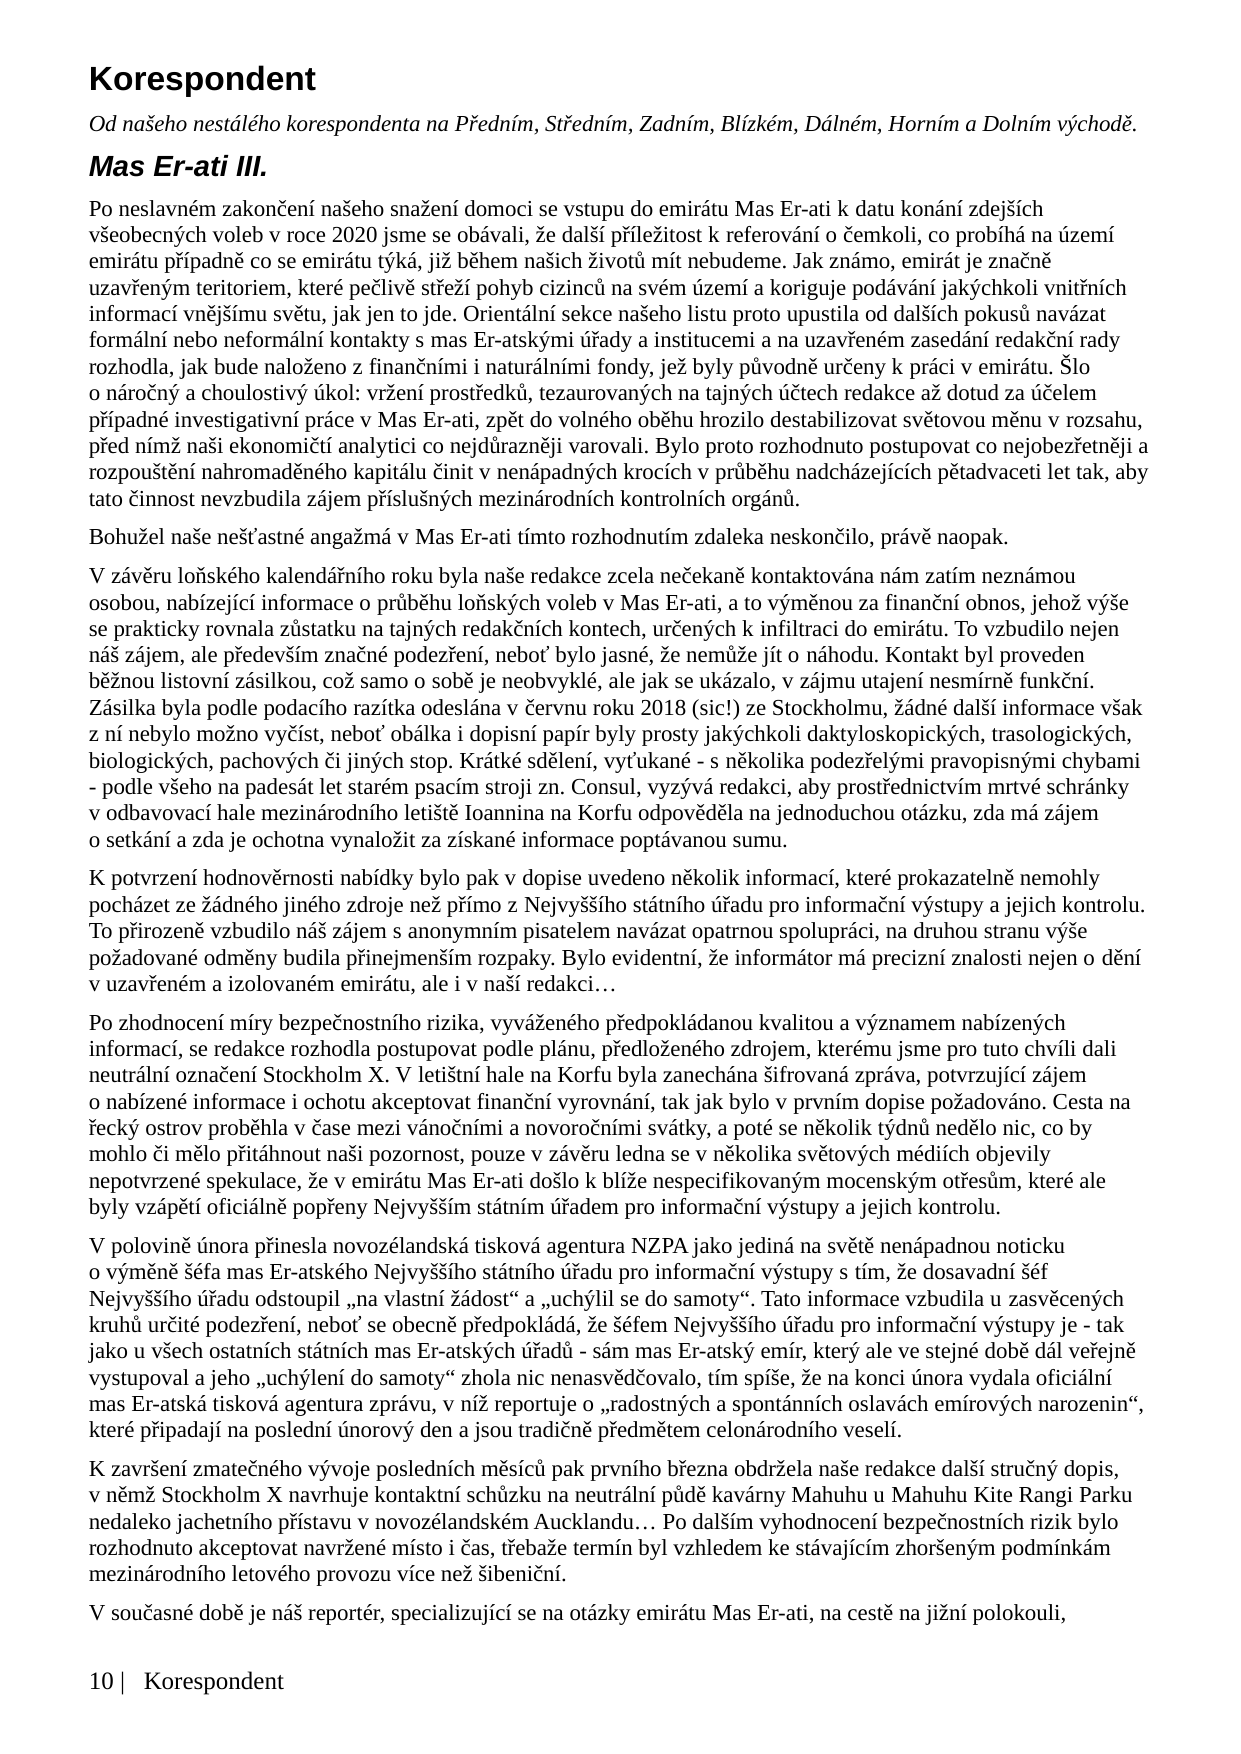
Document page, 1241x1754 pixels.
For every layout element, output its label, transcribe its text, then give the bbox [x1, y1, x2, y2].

text V závěru loňského kalendářního roku byla naše redakce zcela nečekaně kontaktována nám zatím neznámou osobou, nabízející informace o průběhu loňských voleb v Mas Er-ati, a to výměnou za finanční obnos, jehož výše se prakticky rovnala zůstatku na tajných redakčních kontech, určených k infiltraci do emirátu. To vzbudilo nejen náš zájem, ale především značné podezření, neboť bylo jasné, že nemůže jít o náhodu. Kontakt byl proveden běžnou listovní zásilkou, což samo o sobě je neobvyklé, ale jak se ukázalo, v zájmu utajení nesmírně funkční. Zásilka byla podle podacího razítka odeslána v červnu roku 2018 (sic!) ze Stockholmu, žádné další informace však z ní nebylo možno vyčíst, neboť obálka i dopisní papír byly prosty jakýchkoli daktyloskopických, trasologických, biologických, pachových či jiných stop. Krátké sdělení, vyťukané - s několika podezřelými pravopisnými chybami - podle všeho na padesát let starém psacím stroji zn. Consul, vyzývá redakci, aby prostřednictvím mrtvé schránky v odbavovací hale mezinárodního letiště Ioannina na Korfu odpověděla na jednoduchou otázku, zda má zájem o setkání a zda je ochotna vynaložit za získané informace poptávanou sumu. [88, 562, 1152, 852]
text Bohužel naše nešťastné angažmá v Mas Er-ati tímto rozhodnutím zdaleka neskončilo, právě naopak. [88, 523, 1152, 550]
text K potvrzení hodnověrnosti nabídky bylo pak v dopise uvedeno několik informací, které prokazatelně nemohly pocházet ze žádného jiného zdroje než přímo z Nejvyššího státního úřadu pro informační výstupy a jejich kontrolu. To přirozeně vzbudilo náš zájem s anonymním pisatelem navázat opatrnou spolupráci, na druhou stranu výše požadované odměny budila přinejmenším rozpaky. Bylo evidentní, že informátor má precizní znalosti nejen o dění v uzavřeném a izolovaném emirátu, ale i v naší redakci… [88, 864, 1152, 996]
text K završení zmatečného vývoje posledních měsíců pak prvního března obdržela naše redakce další stručný dopis, v němž Stockholm X navrhuje kontaktní schůzku na neutrální půdě kavárny Mahuhu u Mahuhu Kite Rangi Parku nedaleko jachetního přístavu v novozélandském Aucklandu… Po dalším vyhodnocení bezpečnostních rizik bylo rozhodnuto akceptovat navržené místo i čas, třebaže termín byl vzhledem ke stávajícím zhoršeným podmínkám mezinárodního letového provozu více než šibeniční. [88, 1455, 1152, 1587]
subtitle Mas Er-ati III. [88, 149, 1152, 182]
subtitle Korespondent [88, 59, 1152, 98]
text V polovině února přinesla novozélandská tisková agentura NZPA jako jediná na světě nenápadnou noticku o výměně šéfa mas Er-atského Nejvyššího státního úřadu pro informační výstupy s tím, že dosavadní šéf Nejvyššího úřadu odstoupil „na vlastní žádost“ a „uchýlil se do samoty“. Tato informace vzbudila u zasvěcených kruhů určité podezření, neboť se obecně předpokládá, že šéfem Nejvyššího úřadu pro informační výstupy je - tak jako u všech ostatních státních mas Er-atských úřadů - sám mas Er-atský emír, který ale ve stejné době dál veřejně vystupoval a jeho „uchýlení do samoty“ zhola nic nenasvědčovalo, tím spíše, že na konci února vydala oficiální mas Er-atská tisková agentura zprávu, v níž reportuje o „radostných a spontánních oslavách emírových narozenin“, které připadají na poslední únorový den a jsou tradičně předmětem celonárodního veselí. [88, 1232, 1152, 1443]
text Po zhodnocení míry bezpečnostního rizika, vyváženého předpokládanou kvalitou a významem nabízených informací, se redakce rozhodla postupovat podle plánu, předloženého zdrojem, kterému jsme pro tuto chvíli dali neutrální označení Stockholm X. V letištní hale na Korfu byla zanechána šifrovaná zpráva, potvrzující zájem o nabízené informace i ochotu akceptovat finanční vyrovnání, tak jak bylo v prvním dopise požadováno. Cesta na řecký ostrov proběhla v čase mezi vánočními a novoročními svátky, a poté se několik týdnů nedělo nic, co by mohlo či mělo přitáhnout naši pozornost, pouze v závěru ledna se v několika světových médiích objevily nepotvrzené spekulace, že v emirátu Mas Er-ati došlo k blíže nespecifikovaným mocenským otřesům, které ale byly vzápětí oficiálně popřeny Nejvyšším státním úřadem pro informační výstupy a jejich kontrolu. [88, 1009, 1152, 1219]
text Od našeho nestálého korespondenta na Předním, Středním, Zadním, Blízkém, Dálném, Horním a Dolním východě. [88, 110, 1152, 136]
text V současné době je náš reportér, specializující se na otázky emirátu Mas Er-ati, na cestě na jižní polokouli, [88, 1599, 1152, 1626]
text Po neslavném zakončení našeho snažení domoci se vstupu do emirátu Mas Er-ati k datu konání zdejších všeobecných voleb v roce 2020 jsme se obávali, že další příležitost k referování o čemkoli, co probíhá na území emirátu případně co se emirátu týká, již během našich životů mít nebudeme. Jak známo, emirát je značně uzavřeným teritoriem, které pečlivě střeží pohyb cizinců na svém území a koriguje podávání jakýchkoli vnitřních informací vnějšímu světu, jak jen to jde. Orientální sekce našeho listu proto upustila od dalších pokusů navázat formální nebo neformální kontakty s mas Er-atskými úřady a institucemi a na uzavřeném zasedání redakční rady rozhodla, jak bude naloženo z finančními i naturálními fondy, jež byly původně určeny k práci v emirátu. Šlo o náročný a choulostivý úkol: vržení prostředků, tezaurovaných na tajných účtech redakce až dotud za účelem případné investigativní práce v Mas Er-ati, zpět do volného oběhu hrozilo destabilizovat světovou měnu v rozsahu, před nímž naši ekonomičtí analytici co nejdůrazněji varovali. Bylo proto rozhodnuto postupovat co nejobezřetněji a rozpouštění nahromaděného kapitálu činit v nenápadných krocích v průběhu nadcházejících pětadvaceti let tak, aby tato činnost nevzbudila zájem příslušných mezinárodních kontrolních orgánů. [88, 195, 1152, 511]
